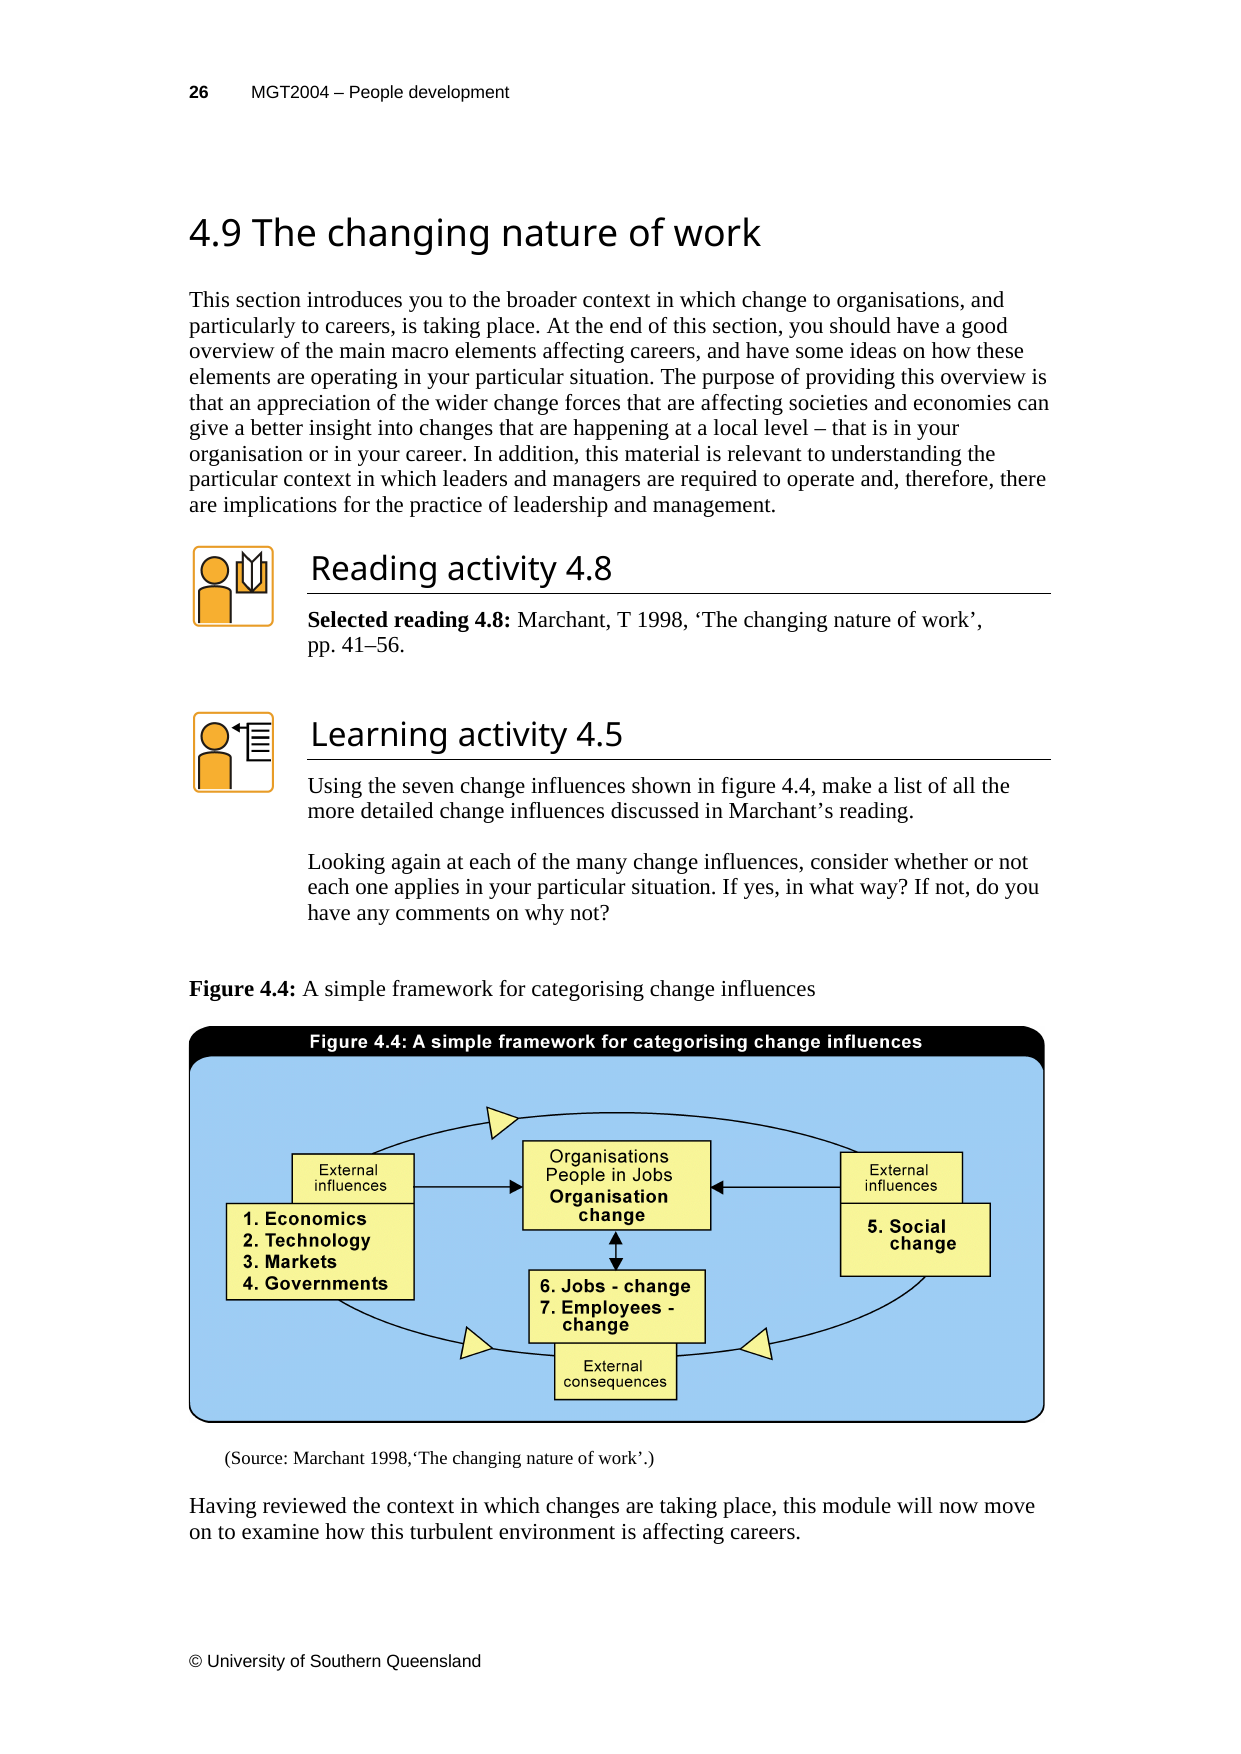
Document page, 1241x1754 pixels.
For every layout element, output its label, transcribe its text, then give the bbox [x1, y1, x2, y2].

table_header Selected reading 4.8: Marchant, T 1998, ‘The changing nature of work’, pp. 41–56. [307, 594, 1051, 657]
text This section introduces you to the broader context in which change to organisations, and particularly to careers, is taking place. At the end of this section, you should have a good overview of the main macro elements affecting careers, and have some ideas on how these elements are operating in your particular situation. The purpose of providing this overview is that an appreciation of the wider change forces that are affecting societies and economies can give a better insight into changes that are happening at a local level – that is in your organisation or in your career. In addition, this material is relevant to understanding the particular context in which leaders and managers are required to operate and, therefore, there are implications for the practice of leadership and management. [189, 287, 1051, 517]
subtitle The changing nature of work [189, 207, 1051, 258]
picture [188, 708, 278, 797]
text (Source: Marchant 1998,‘The changing nature of work’.) [224, 1447, 1051, 1468]
table_header Using the seven change influences shown in figure 4.4, make a list of all the more detailed change influences discussed in Marchant’s reading. Looking again at each of the many change influences, consider whether or not each one applies in your particular situation. If yes, in what way? If not, do you have any comments on why not? [307, 760, 1051, 925]
table_header [189, 542, 307, 657]
table_header Reading activity 4.8 [307, 542, 1051, 593]
text Having reviewed the context in which changes are taking place, this module will now move on to examine how this turbulent environment is affecting careers. [189, 1493, 1051, 1544]
picture [188, 542, 278, 631]
text Figure 4.4: A simple framework for categorising change influences [189, 976, 1051, 1001]
picture [188, 1026, 1045, 1423]
table_header Learning activity 4.5 [307, 708, 1051, 759]
table_header [189, 708, 307, 925]
